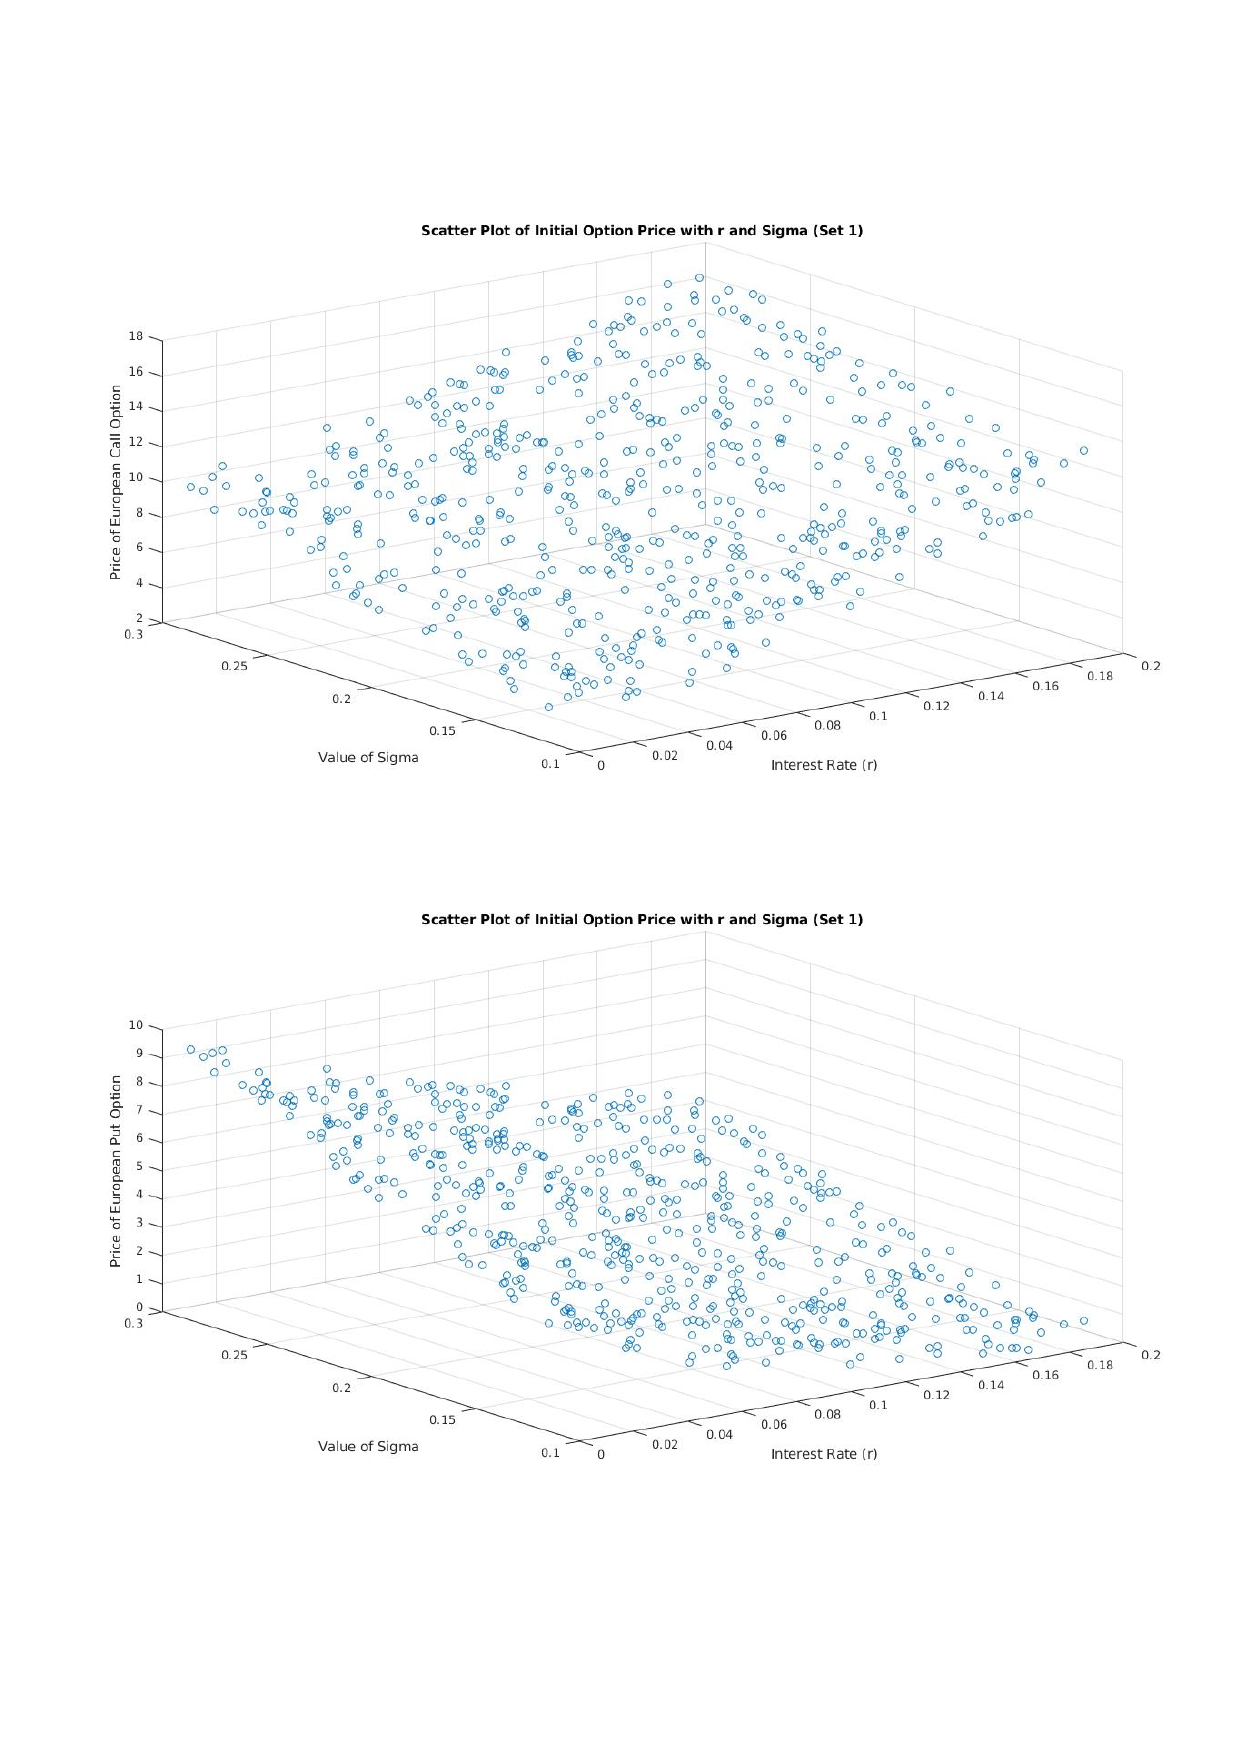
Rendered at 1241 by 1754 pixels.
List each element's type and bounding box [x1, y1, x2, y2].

picture [0, 883, 1241, 1510]
picture [0, 194, 1241, 821]
